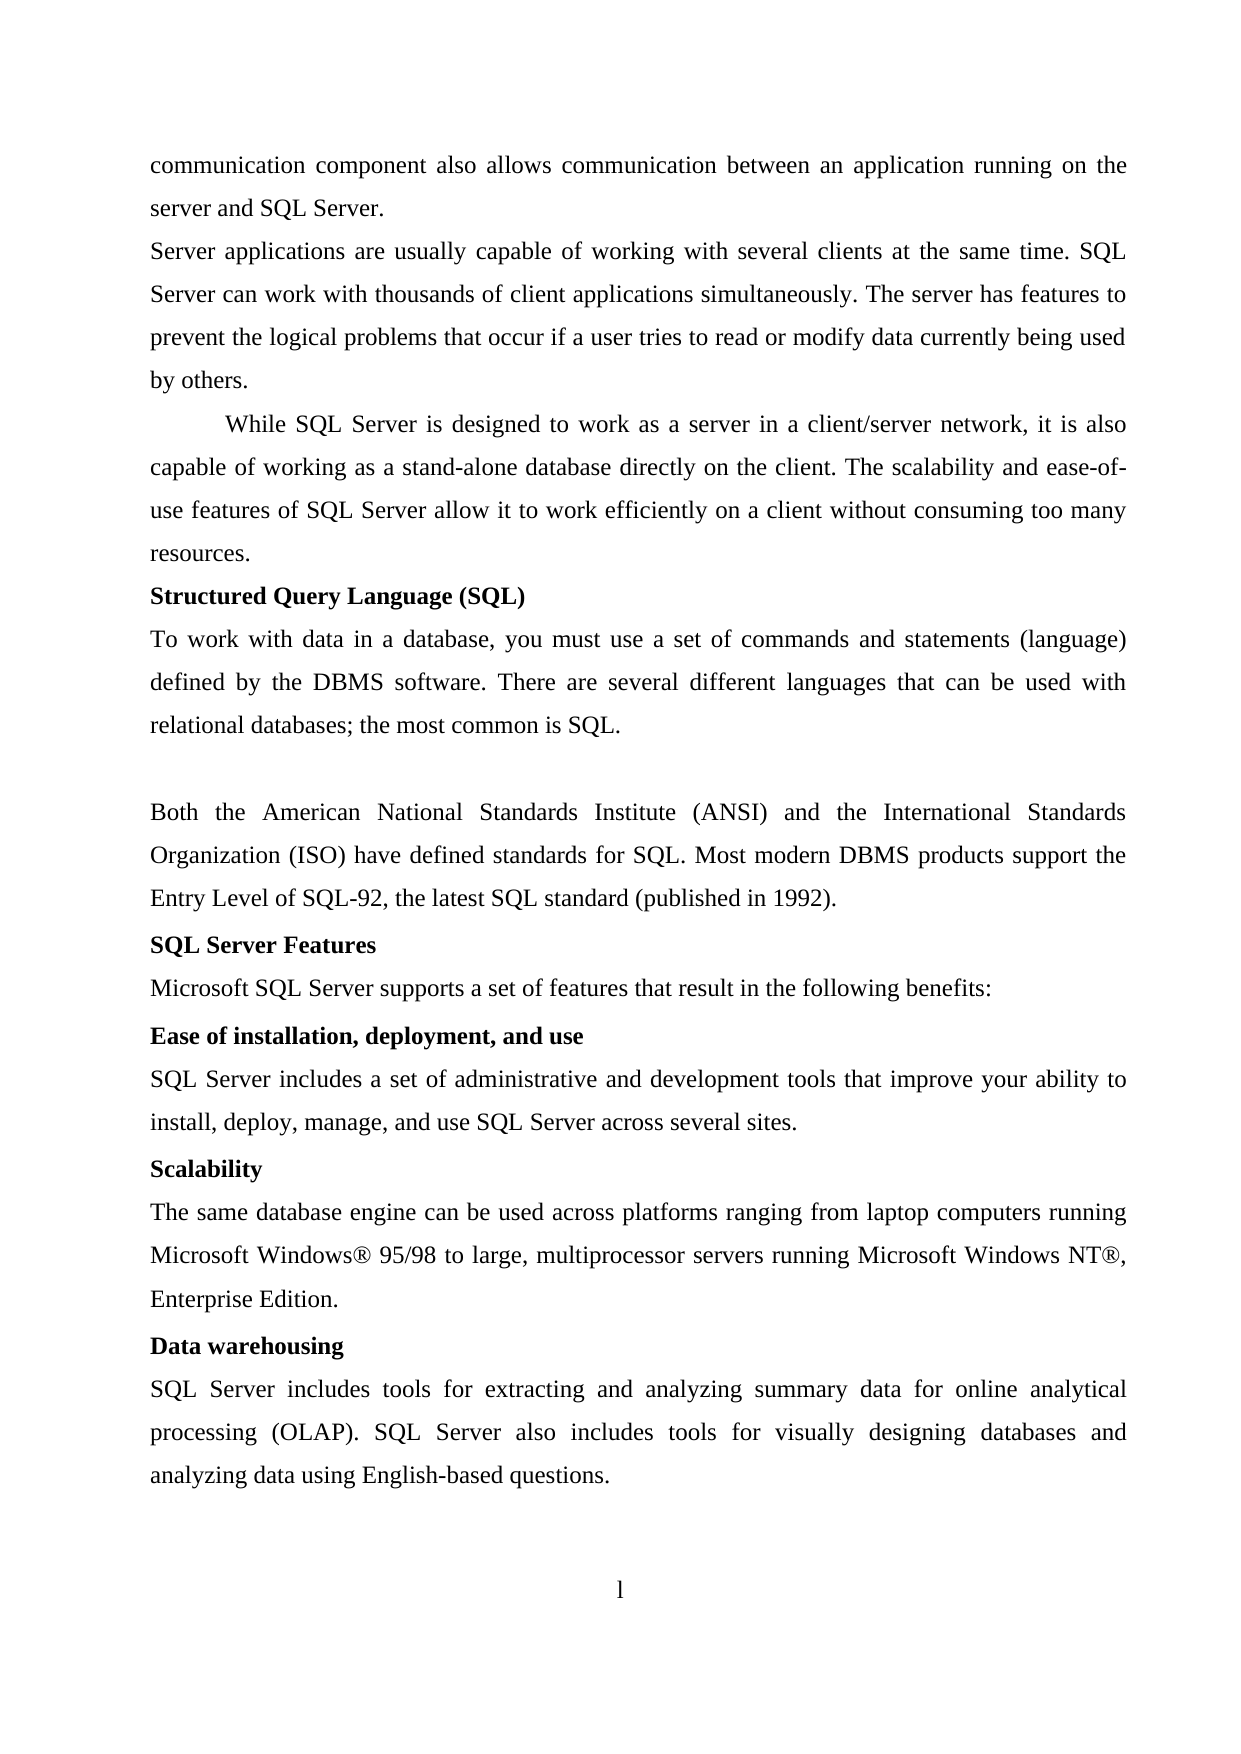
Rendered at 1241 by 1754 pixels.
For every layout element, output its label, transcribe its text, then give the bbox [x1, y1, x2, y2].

text Microsoft SQL Server supports a set of features that result in the following benefits: [150, 973, 1128, 1002]
text SQL Server includes tools for extracting and analyzing summary data for online analytical processing (OLAP). SQL Server also includes tools for visually designing databases and analyzing data using English-based questions. [150, 1374, 1128, 1489]
text SQL Server includes a set of administrative and development tools that improve your ability to install, deploy, manage, and use SQL Server across several sites. [150, 1064, 1128, 1136]
subtitle Ease of installation, deployment, and use [150, 1021, 1128, 1049]
text Both the American National Standards Institute (ANSI) and the International Standards Organization (ISO) have defined standards for SQL. Most modern DBMS products support the Entry Level of SQL-92, the latest SQL standard (published in 1992). [150, 797, 1128, 912]
subtitle SQL Server Features [150, 930, 1128, 959]
text Structured Query Language (SQL) [150, 581, 1128, 610]
subtitle Data warehousing [150, 1331, 1128, 1360]
text Server applications are usually capable of working with several clients at the same time. SQL Server can work with thousands of client applications simultaneously. The server has features to prevent the logical problems that occur if a user tries to read or modify data currently being used by others. [150, 236, 1128, 394]
subtitle Scalability [150, 1154, 1128, 1183]
text communication component also allows communication between an application running on the server and SQL Server. [150, 150, 1128, 222]
text To work with data in a database, you must use a set of commands and statements (language) defined by the DBMS software. There are several different languages that can be used with relational databases; the most common is SQL. [150, 624, 1128, 739]
text While SQL Server is designed to work as a server in a client/server network, it is also capable of working as a stand-alone database directly on the client. The scalability and ease-of-use features of SQL Server allow it to work efficiently on a client without consuming too many resources. [150, 409, 1128, 567]
text The same database engine can be used across platforms ranging from laptop computers running Microsoft Windows® 95/98 to large, multiprocessor servers running Microsoft Windows NT®, Enterprise Edition. [150, 1197, 1128, 1312]
